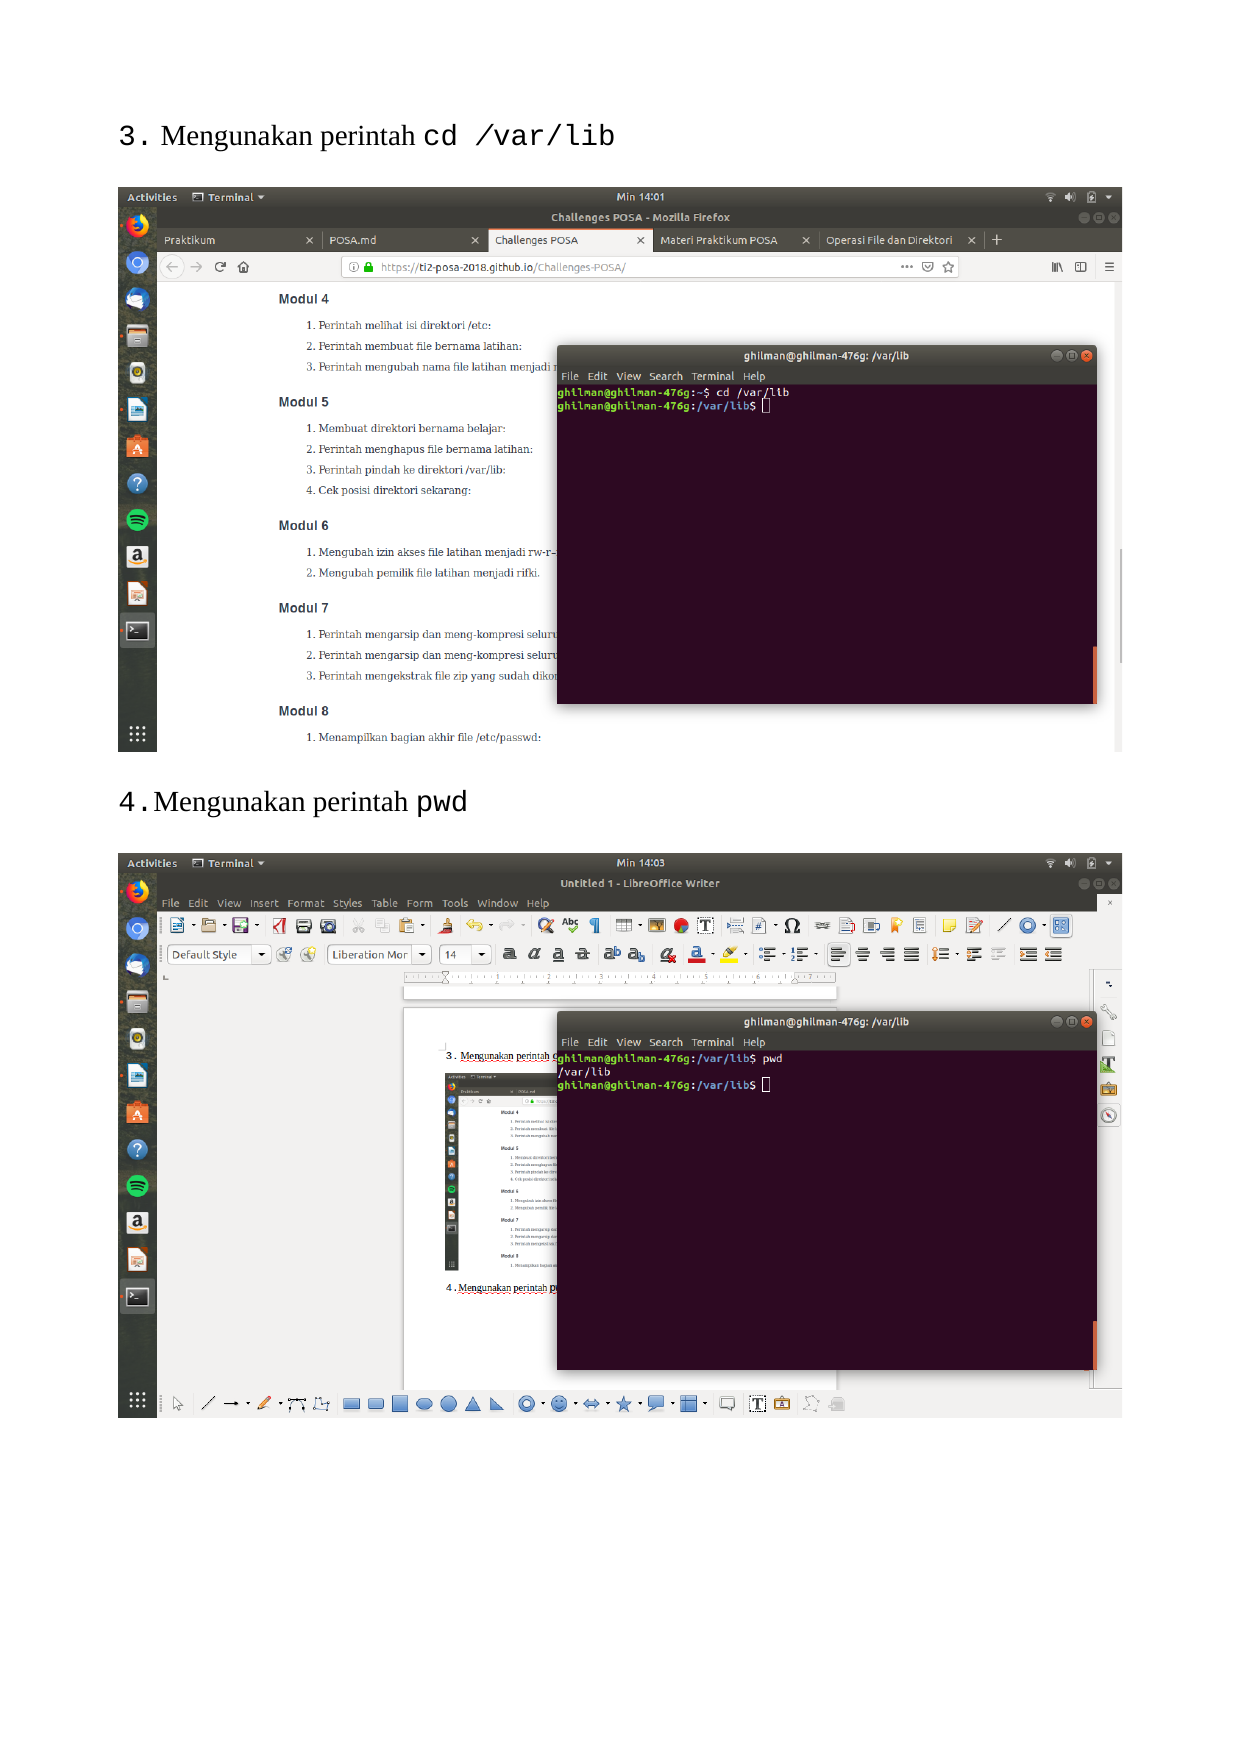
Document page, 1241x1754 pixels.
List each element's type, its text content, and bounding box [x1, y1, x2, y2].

picture [118, 187, 1123, 752]
picture [118, 853, 1123, 1418]
text 3. Mengunakan perintah cd /var/lib [118, 118, 1122, 154]
text 4.Mengunakan perintah pwd [118, 784, 1122, 821]
